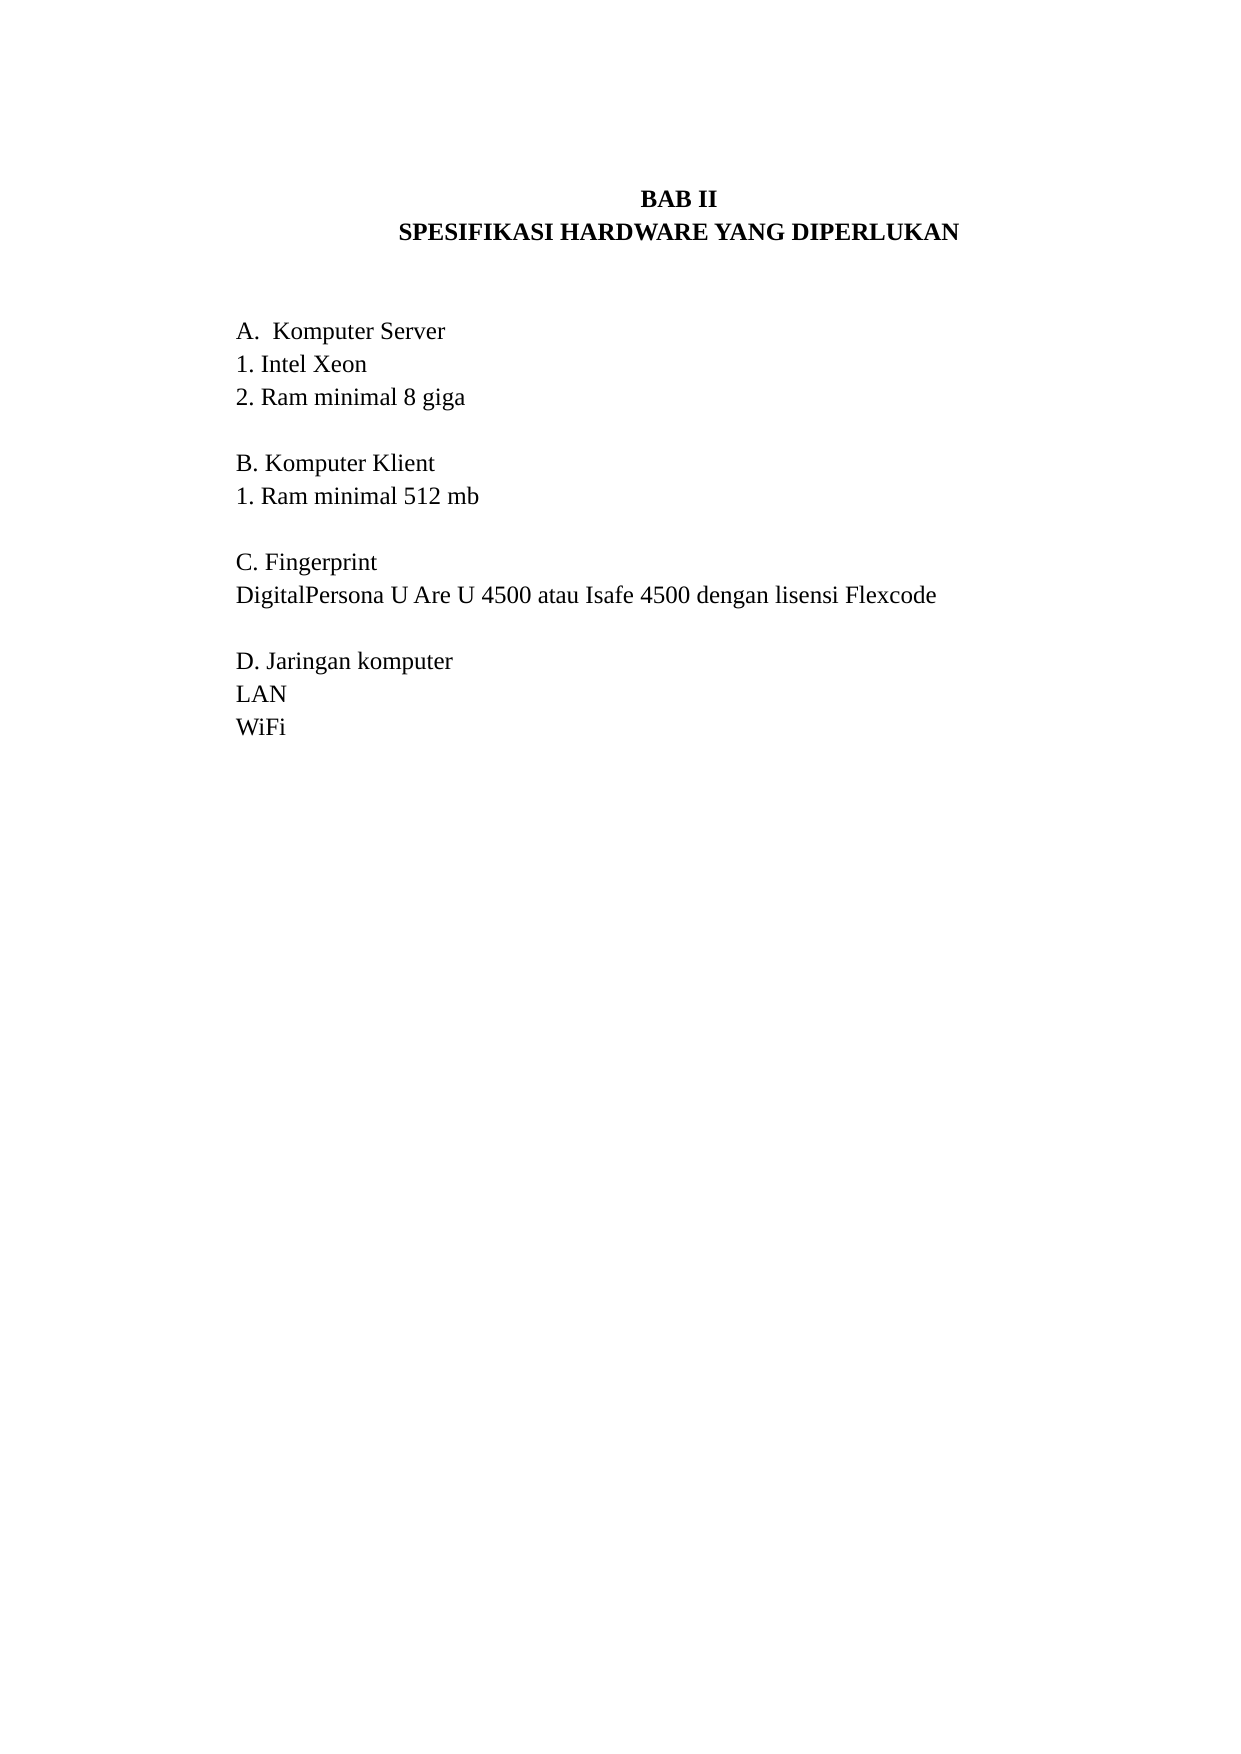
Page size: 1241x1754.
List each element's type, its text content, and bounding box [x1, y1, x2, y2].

text WiFi [236, 712, 1122, 741]
text A. Komputer Server [236, 316, 1122, 345]
text 1. Intel Xeon [236, 349, 1122, 378]
text B. Komputer Klient [236, 448, 1122, 477]
text SPESIFIKASI HARDWARE YANG DIPERLUKAN [236, 217, 1122, 246]
text C. Fingerprint [236, 547, 1122, 576]
text 1. Ram minimal 512 mb [236, 481, 1122, 510]
text 2. Ram minimal 8 giga [236, 382, 1122, 411]
text BAB II [236, 184, 1122, 213]
text DigitalPersona U Are U 4500 atau Isafe 4500 dengan lisensi Flexcode [236, 580, 1122, 609]
text LAN [236, 679, 1122, 708]
text D. Jaringan komputer [236, 646, 1122, 675]
